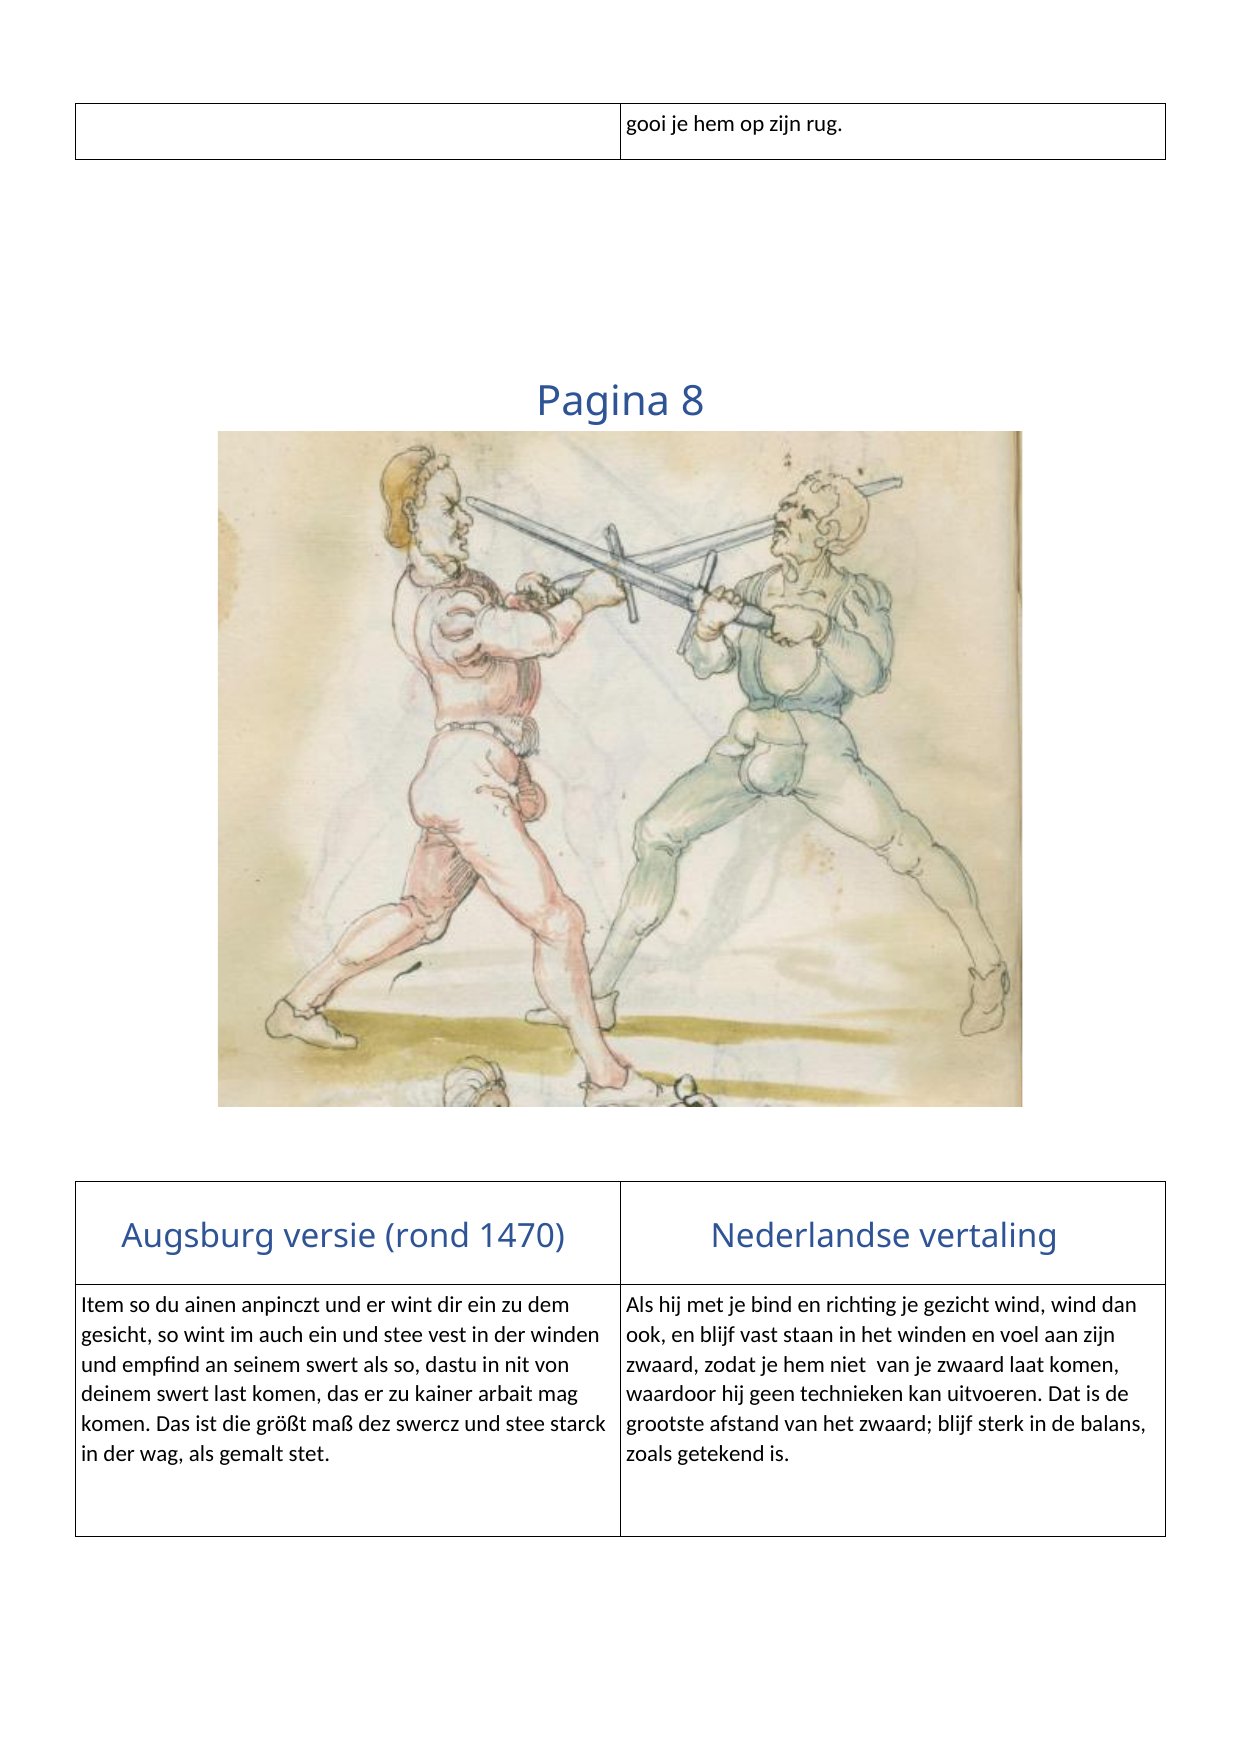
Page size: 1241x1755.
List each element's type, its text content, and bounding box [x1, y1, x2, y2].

table_cell [76, 104, 620, 159]
table_header Augsburg versie (rond 1470) [76, 1182, 620, 1284]
table_cell gooi je hem op zijn rug. [621, 104, 1165, 159]
table_header Nederlandse vertaling [621, 1182, 1165, 1284]
subtitle Pagina 8 [75, 371, 1165, 427]
picture [217, 431, 1023, 1107]
table_cell Als hij met je bind en richting je gezicht wind, wind dan ook, en blijf vast staan in het winden en voel aan zijn zwaard, zodat je hem niet van je zwaard laat komen, waardoor hij geen technieken kan uitvoeren. Dat is de grootste afstand van het zwaard; blijf sterk in de balans, zoals getekend is. [621, 1285, 1165, 1536]
table_cell Item so du ainen anpinczt und er wint dir ein zu dem gesicht, so wint im auch ein und stee vest in der winden und empfind an seinem swert als so, dastu in nit von deinem swert last komen, das er zu kainer arbait mag komen. Das ist die größt maß dez swercz und stee starck in der wag, als gemalt stet. [76, 1285, 620, 1536]
